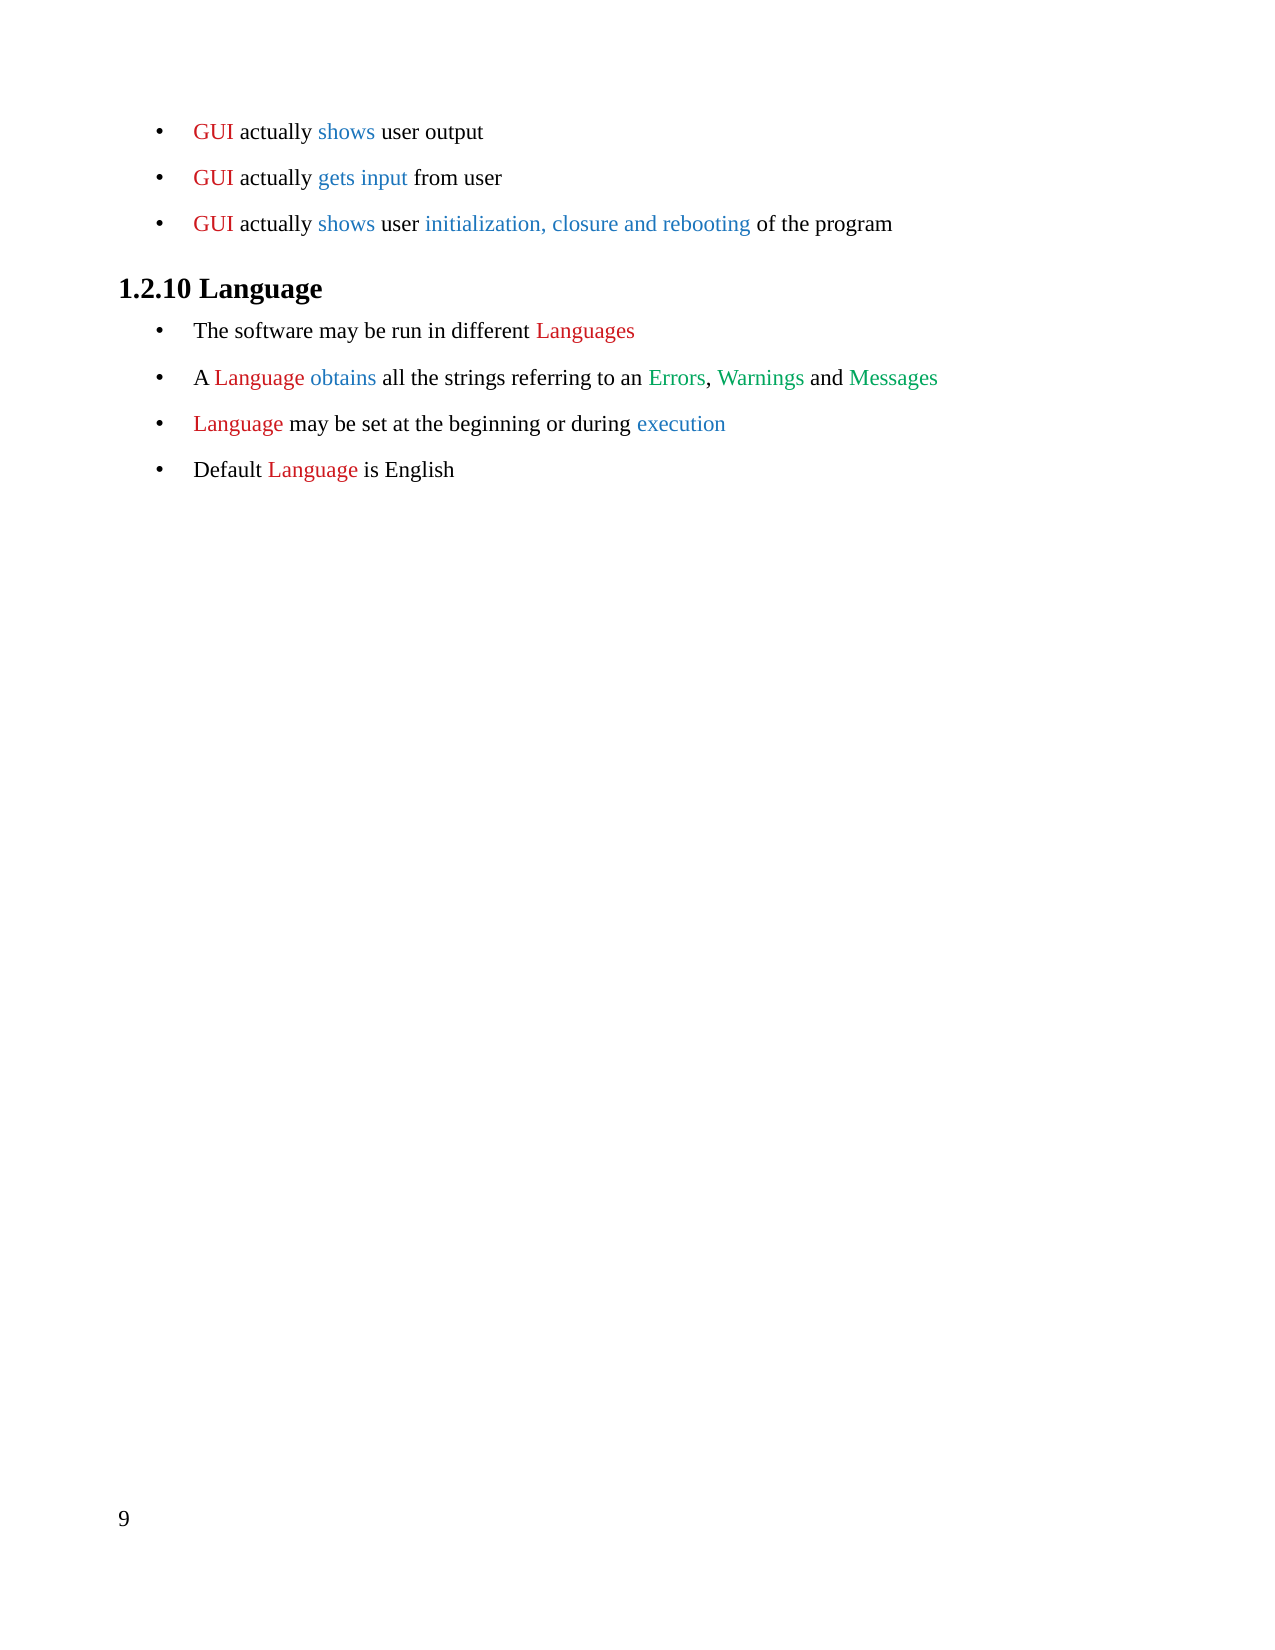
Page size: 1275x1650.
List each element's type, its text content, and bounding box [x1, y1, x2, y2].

list GUI actually gets input from user [156, 164, 1157, 191]
list Default Language is English [156, 456, 1157, 482]
list Language may be set at the beginning or during execution [156, 410, 1157, 436]
subtitle 1.2.10 Language­ [118, 271, 1157, 305]
list GUI actually shows user initialization, closure and rebooting of the program [156, 210, 1157, 237]
list The software may be run in different Languages [156, 317, 1157, 344]
list GUI actually shows user output [156, 118, 1157, 144]
list A Language obtains all the strings referring to an Errors, Warnings and Messages [156, 363, 1157, 390]
